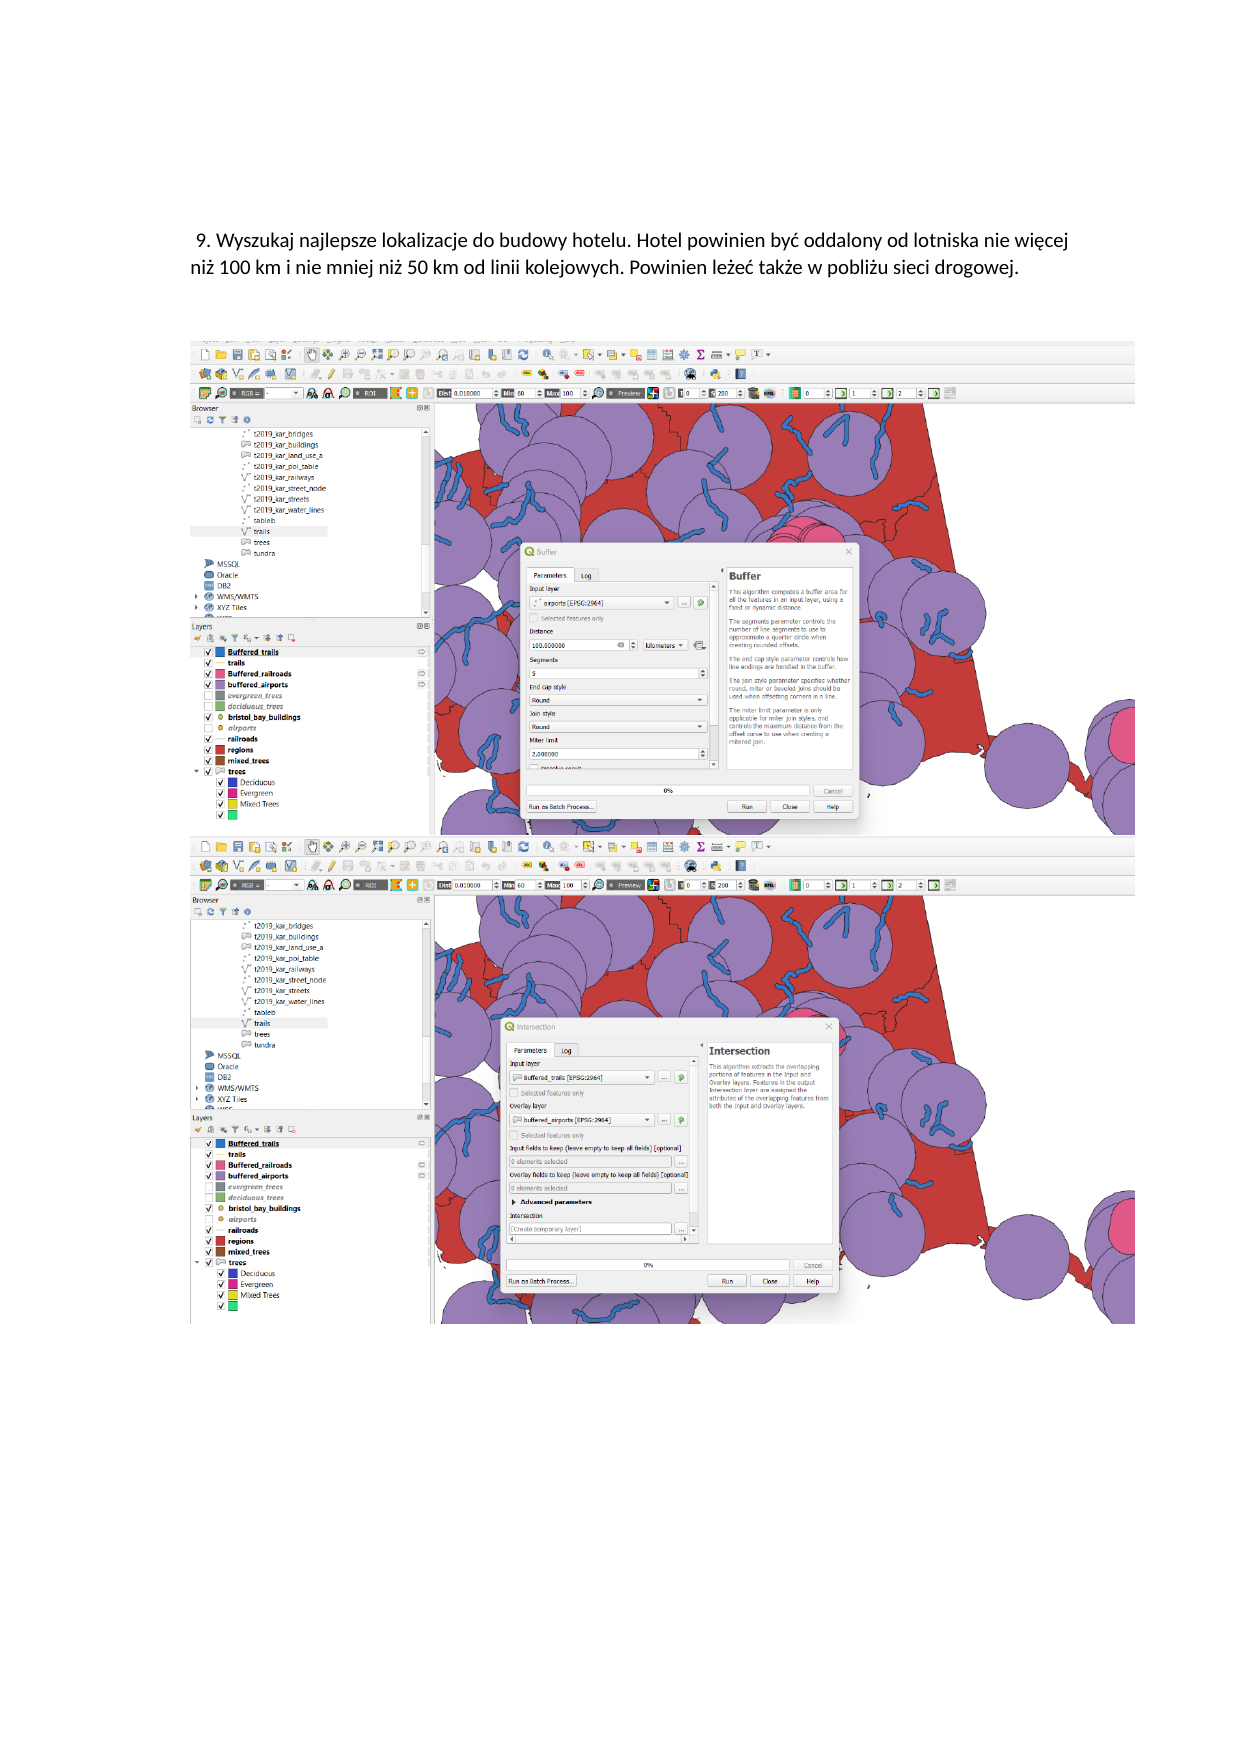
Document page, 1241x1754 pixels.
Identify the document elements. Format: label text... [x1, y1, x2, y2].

list 9. Wyszukaj najlepsze lokalizacje do budowy hotelu. Hotel powinien być oddalony od lotniska nie więcej niż 100 km i nie mniej niż 50 km od linii kolejowych. Powinien leżeć także w pobliżu sieci drogowej. [190, 225, 1093, 280]
